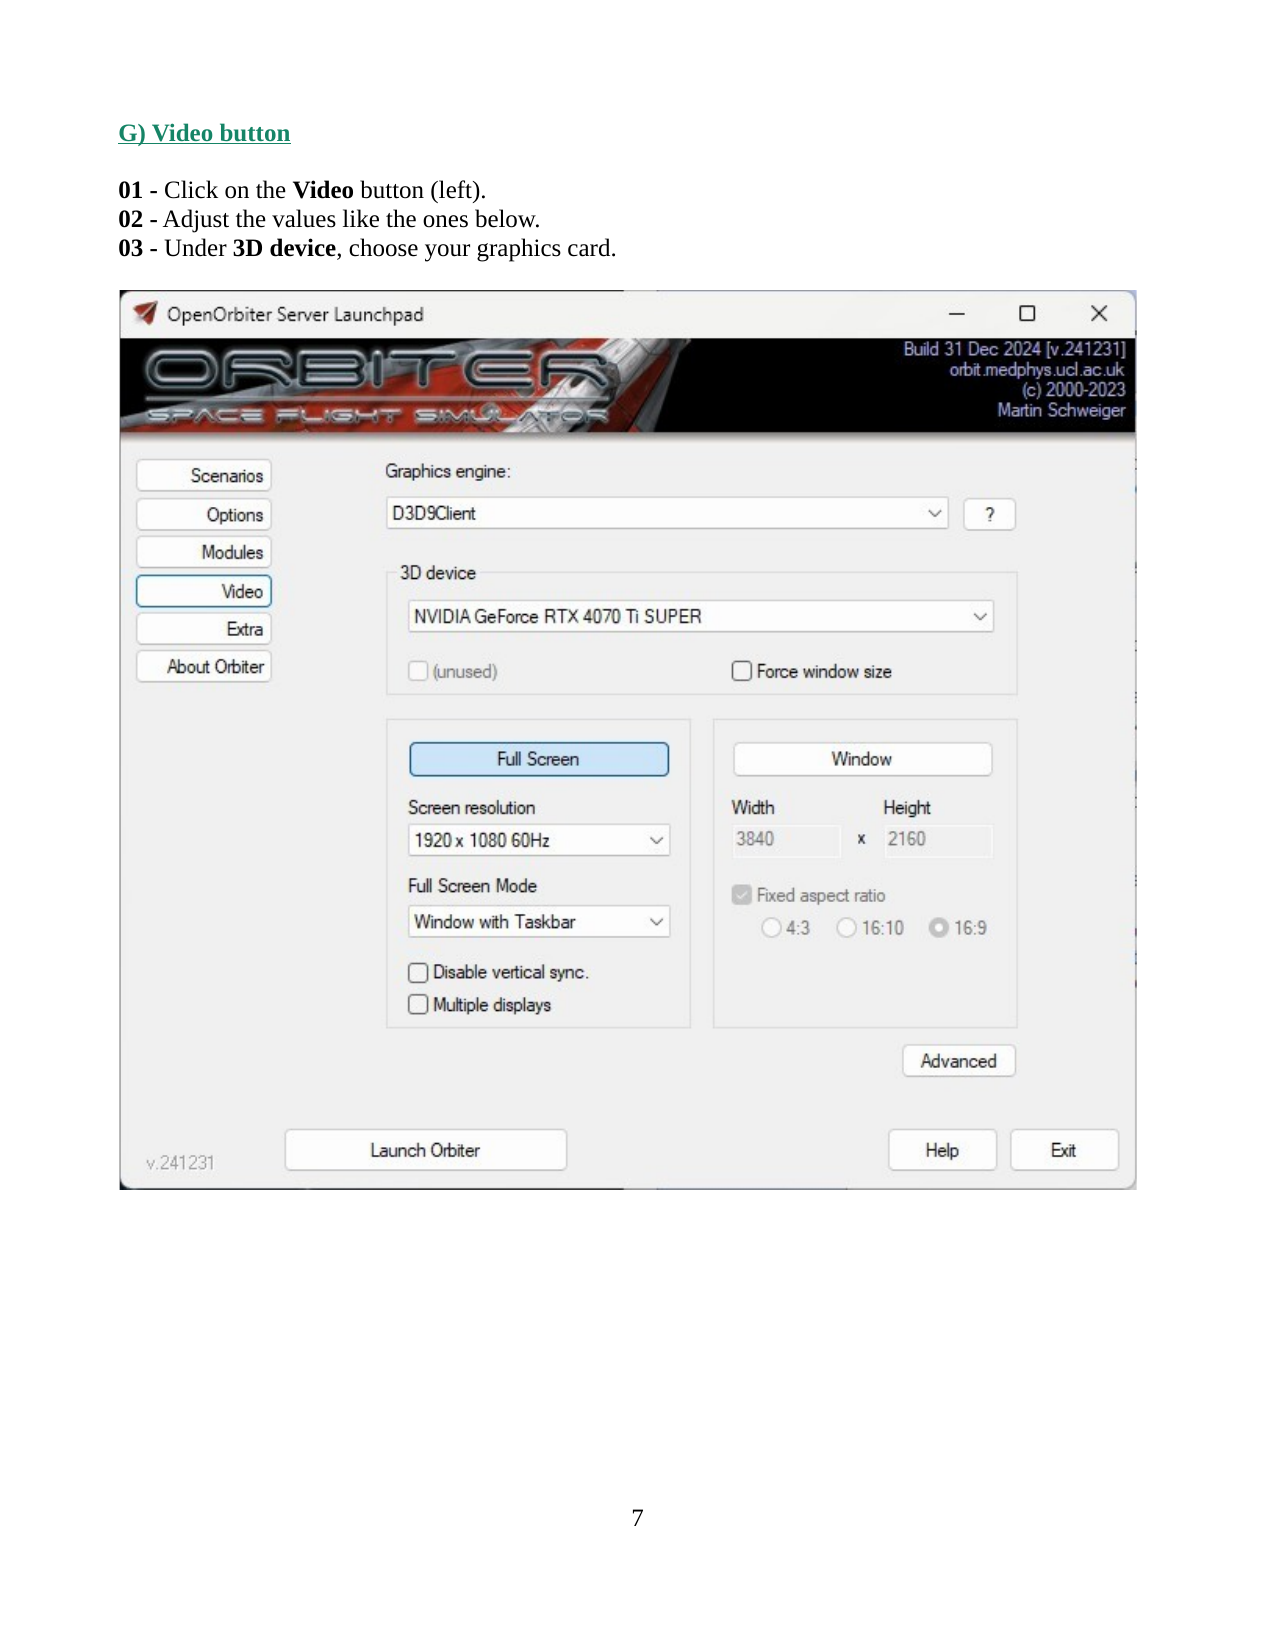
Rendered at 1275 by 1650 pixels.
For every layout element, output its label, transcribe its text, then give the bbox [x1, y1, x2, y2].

text 02 - Adjust the values like the ones below. [118, 204, 1157, 233]
text G) Video button [118, 118, 1157, 147]
text 03 - Under 3D device, choose your graphics card. [118, 233, 1157, 262]
text 01 - Click on the Video button (left). [118, 176, 1157, 204]
picture [119, 290, 1137, 1190]
